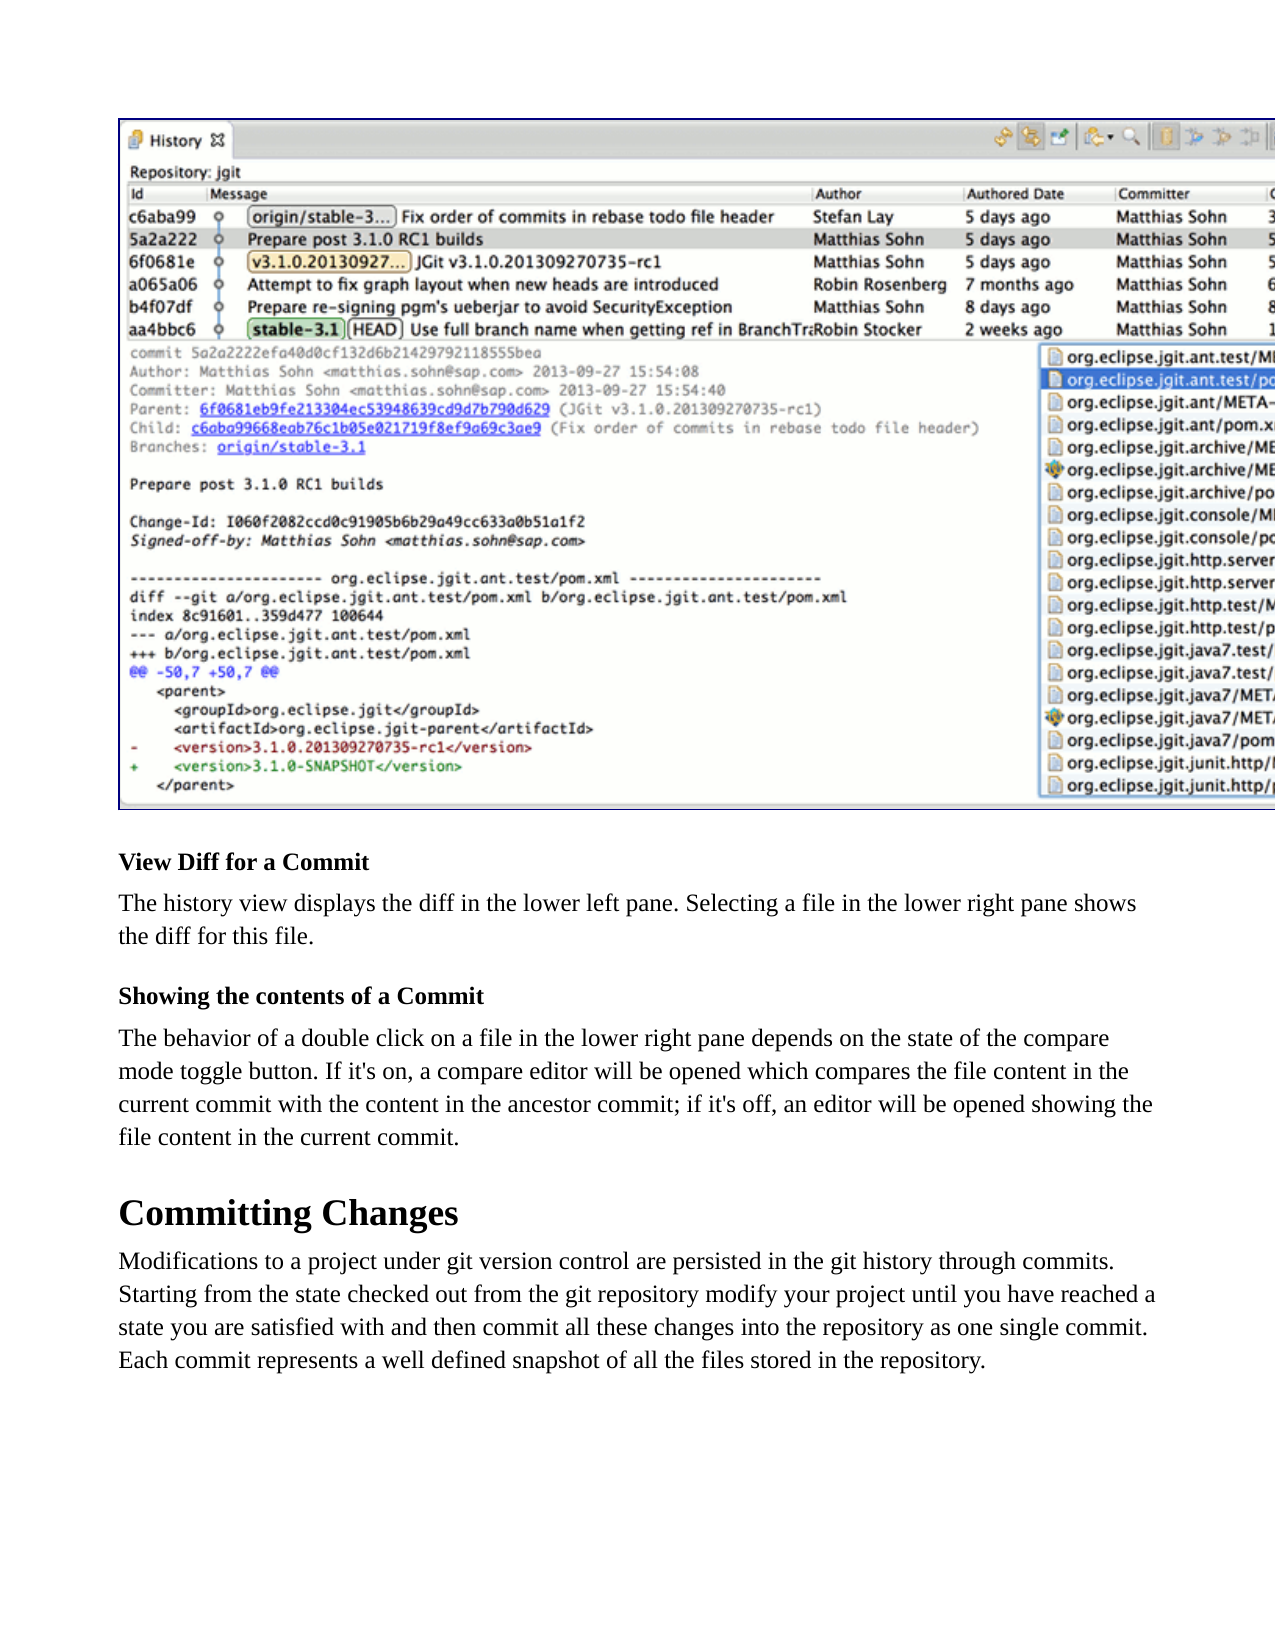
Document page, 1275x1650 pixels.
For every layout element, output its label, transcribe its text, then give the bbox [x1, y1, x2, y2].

text The behavior of a double click on a file in the lower right pane depends on the state of the compare mode toggle button. If it's on, a compare editor will be opened which compares the file content in the current commit with the content in the ancestor commit; if it's off, an editor will be opened showing the file content in the current commit. [118, 1023, 1157, 1151]
text Modifications to a project under git version control are persisted in the git history through commits. Starting from the state checked out from the git repository modify your project until you have reached a state you are satisfied with and then commit all these changes into the repository as one single commit. Each commit represents a well defined snapshot of all the files stored in the repository. [118, 1246, 1157, 1374]
text The history view displays the diff in the lower left pane. Selecting a file in the lower right pane shows the diff for this file. [118, 888, 1157, 950]
subtitle View Diff for a Commit [118, 847, 1157, 876]
picture [120, 120, 1275, 809]
subtitle Committing Changes [118, 1190, 1157, 1233]
subtitle Showing the contents of a Commit [118, 981, 1157, 1010]
